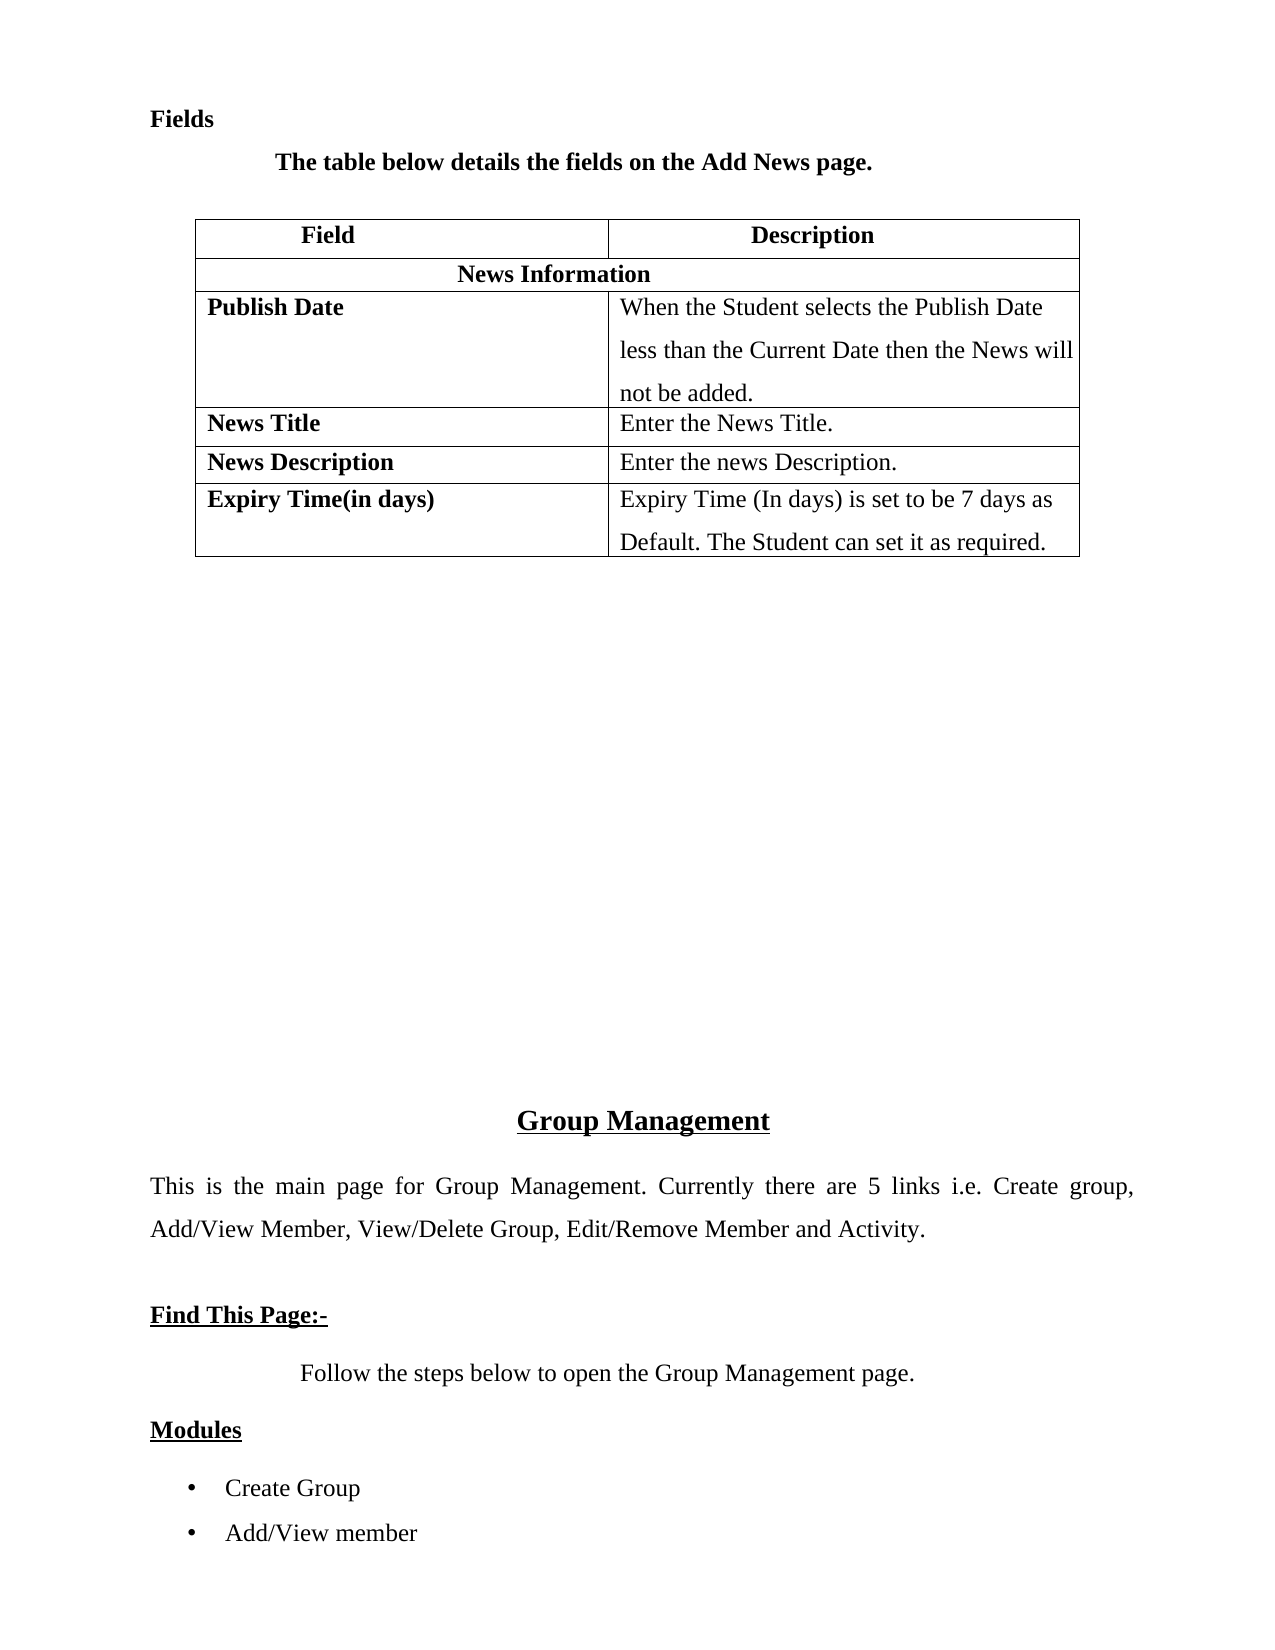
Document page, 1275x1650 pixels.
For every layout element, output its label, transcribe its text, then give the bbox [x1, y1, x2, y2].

table_cell Enter the News Title. [609, 408, 1079, 446]
text The table below details the fields on the Add News page. [150, 147, 1136, 176]
table_header Description [609, 220, 1079, 258]
table_cell News Information [196, 259, 1079, 291]
table_cell News Title [196, 408, 608, 446]
text This is the main page for Group Management. Currently there are 5 links i.e. Create group, Add/View Member, View/Delete Group, Edit/Remove Member and Activity. [150, 1171, 1136, 1243]
text Find This Page:- [150, 1300, 1136, 1329]
text Fields [150, 104, 1136, 132]
table_cell Expiry Time(in days) [196, 484, 608, 556]
text Group Management [150, 1103, 1136, 1137]
table_header Field [196, 220, 608, 258]
text Modules [150, 1415, 1125, 1444]
table_cell Enter the news Description. [609, 447, 1079, 483]
table_cell Expiry Time (In days) is set to be 7 days as Default. The Student can set it as required. [609, 484, 1079, 556]
list Add/View member [187, 1518, 1125, 1547]
text Follow the steps below to open the Group Management page. [150, 1358, 1136, 1387]
table_cell Publish Date [196, 292, 608, 407]
table_cell When the Student selects the Publish Date less than the Current Date then the News will not be added. [609, 292, 1079, 407]
table_cell News Description [196, 447, 608, 483]
list Create Group [187, 1473, 1125, 1502]
